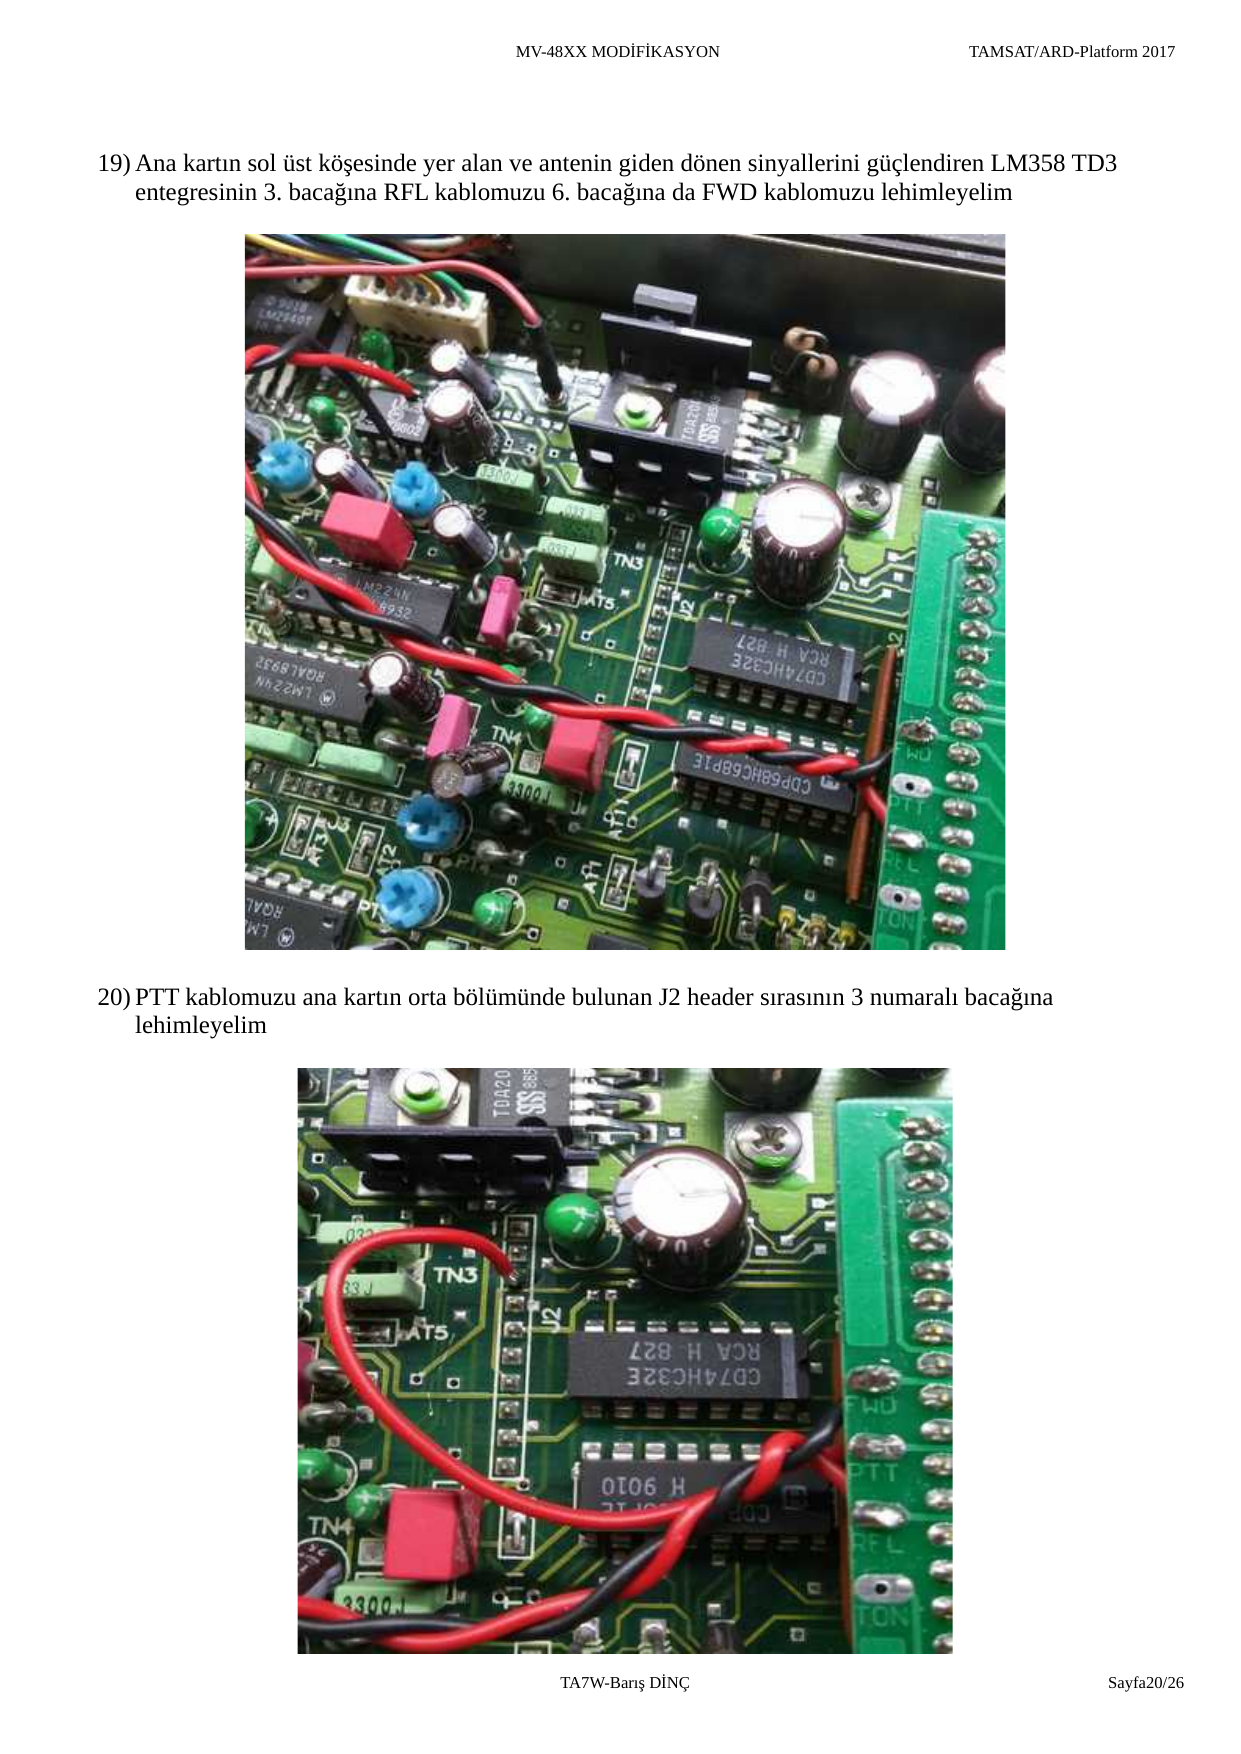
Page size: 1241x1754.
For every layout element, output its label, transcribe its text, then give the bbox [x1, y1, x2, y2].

list PTT kablomuzu ana kartın orta bölümünde bulunan J2 header sırasının 3 numaralı bacağına lehimleyelim [97, 982, 1190, 1039]
picture [297, 1068, 953, 1654]
list Ana kartın sol üst köşesinde yer alan ve antenin giden dönen sinyallerini güçlendiren LM358 TD3 entegresinin 3. bacağına RFL kablomuzu 6. bacağına da FWD kablomuzu lehimleyelim [97, 148, 1190, 206]
picture [244, 234, 1006, 950]
